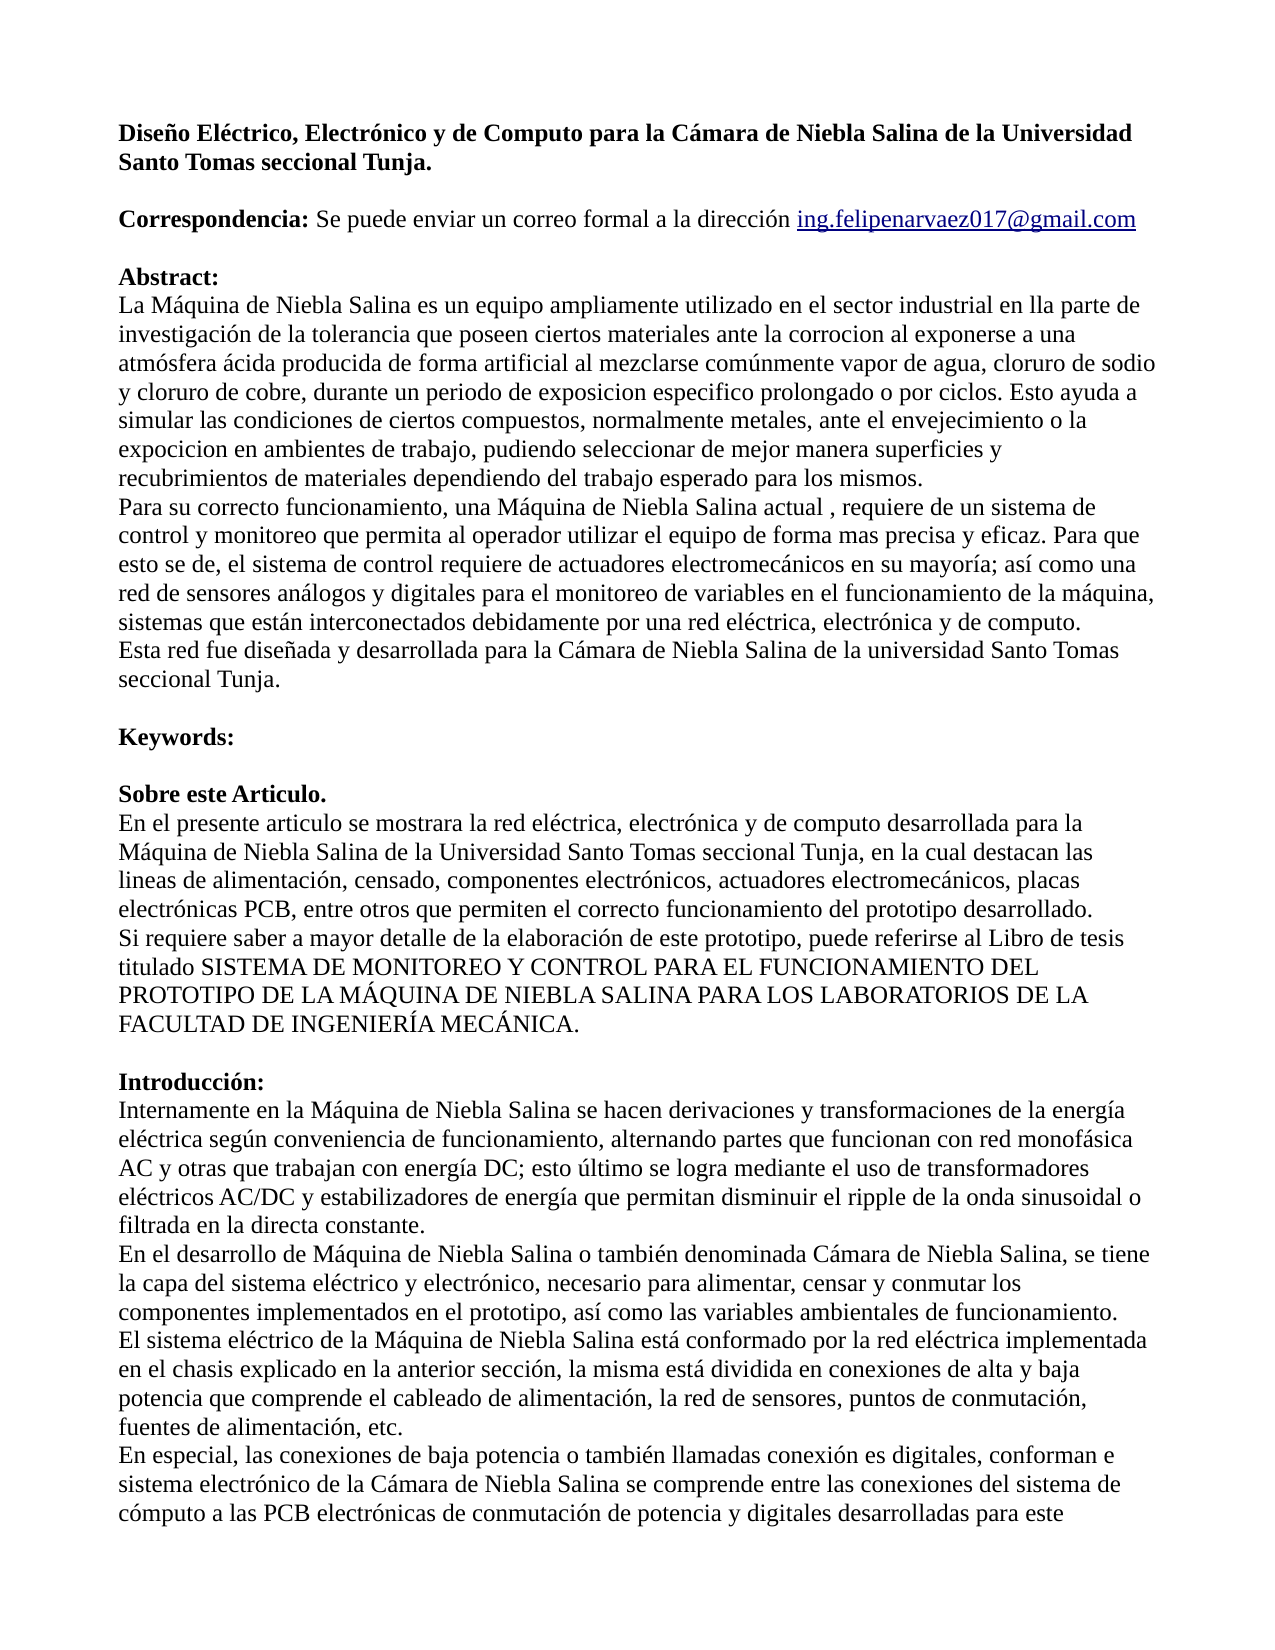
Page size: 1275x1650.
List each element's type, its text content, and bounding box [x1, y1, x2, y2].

text Keywords: [118, 722, 1157, 751]
text Correspondencia: Se puede enviar un correo formal a la dirección ing.felipenarvaez017@gmail.com [118, 204, 1157, 233]
text Para su correcto funcionamiento, una Máquina de Niebla Salina actual , requiere de un sistema de control y monitoreo que permita al operador utilizar el equipo de forma mas precisa y eficaz. Para que esto se de, el sistema de control requiere de actuadores electromecánicos en su mayoría; así como una red de sensores análogos y digitales para el monitoreo de variables en el funcionamiento de la máquina, sistemas que están interconectados debidamente por una red eléctrica, electrónica y de computo. [118, 492, 1157, 636]
text eléctrica según conveniencia de funcionamiento, alternando partes que funcionan con red monofásica AC y otras que trabajan con energía DC; esto último se logra mediante el uso de transformadores eléctricos AC/DC y estabilizadores de energía que permitan disminuir el ripple de la onda sinusoidal o filtrada en la directa constante. [118, 1124, 1157, 1239]
text Si requiere saber a mayor detalle de la elaboración de este prototipo, puede referirse al Libro de tesis titulado SISTEMA DE MONITOREO Y CONTROL PARA EL FUNCIONAMIENTO DEL PROTOTIPO DE LA MÁQUINA DE NIEBLA SALINA PARA LOS LABORATORIOS DE LA FACULTAD DE INGENIERÍA MECÁNICA. [118, 923, 1157, 1038]
text En el presente articulo se mostrara la red eléctrica, electrónica y de computo desarrollada para la Máquina de Niebla Salina de la Universidad Santo Tomas seccional Tunja, en la cual destacan las lineas de alimentación, censado, componentes electrónicos, actuadores electromecánicos, placas electrónicas PCB, entre otros que permiten el correcto funcionamiento del prototipo desarrollado. [118, 808, 1157, 923]
text La Máquina de Niebla Salina es un equipo ampliamente utilizado en el sector industrial en lla parte de investigación de la tolerancia que poseen ciertos materiales ante la corrocion al exponerse a una atmósfera ácida producida de forma artificial al mezclarse comúnmente vapor de agua, cloruro de sodio y cloruro de cobre, durante un periodo de exposicion especifico prolongado o por ciclos. Esto ayuda a simular las condiciones de ciertos compuestos, normalmente metales, ante el envejecimiento o la expocicion en ambientes de trabajo, pudiendo seleccionar de mejor manera superficies y recubrimientos de materiales dependiendo del trabajo esperado para los mismos. [118, 291, 1157, 492]
text Introducción: [118, 1067, 1157, 1096]
text Abstract: [118, 262, 1157, 291]
text En el desarrollo de Máquina de Niebla Salina o también denominada Cámara de Niebla Salina, se tiene la capa del sistema eléctrico y electrónico, necesario para alimentar, censar y conmutar los componentes implementados en el prototipo, así como las variables ambientales de funcionamiento. [118, 1239, 1157, 1326]
text En especial, las conexiones de baja potencia o también llamadas conexión es digitales, conforman e sistema electrónico de la Cámara de Niebla Salina se comprende entre las conexiones del sistema de cómputo a las PCB electrónicas de conmutación de potencia y digitales desarrolladas para este [118, 1441, 1157, 1527]
text Diseño Eléctrico, Electrónico y de Computo para la Cámara de Niebla Salina de la Universidad Santo Tomas seccional Tunja. [118, 118, 1157, 176]
text Esta red fue diseñada y desarrollada para la Cámara de Niebla Salina de la universidad Santo Tomas seccional Tunja. [118, 636, 1157, 693]
text Sobre este Articulo. [118, 779, 1157, 808]
text Internamente en la Máquina de Niebla Salina se hacen derivaciones y transformaciones de la energía [118, 1096, 1157, 1124]
text El sistema eléctrico de la Máquina de Niebla Salina está conformado por la red eléctrica implementada en el chasis explicado en la anterior sección, la misma está dividida en conexiones de alta y baja potencia que comprende el cableado de alimentación, la red de sensores, puntos de conmutación, fuentes de alimentación, etc. [118, 1326, 1157, 1441]
